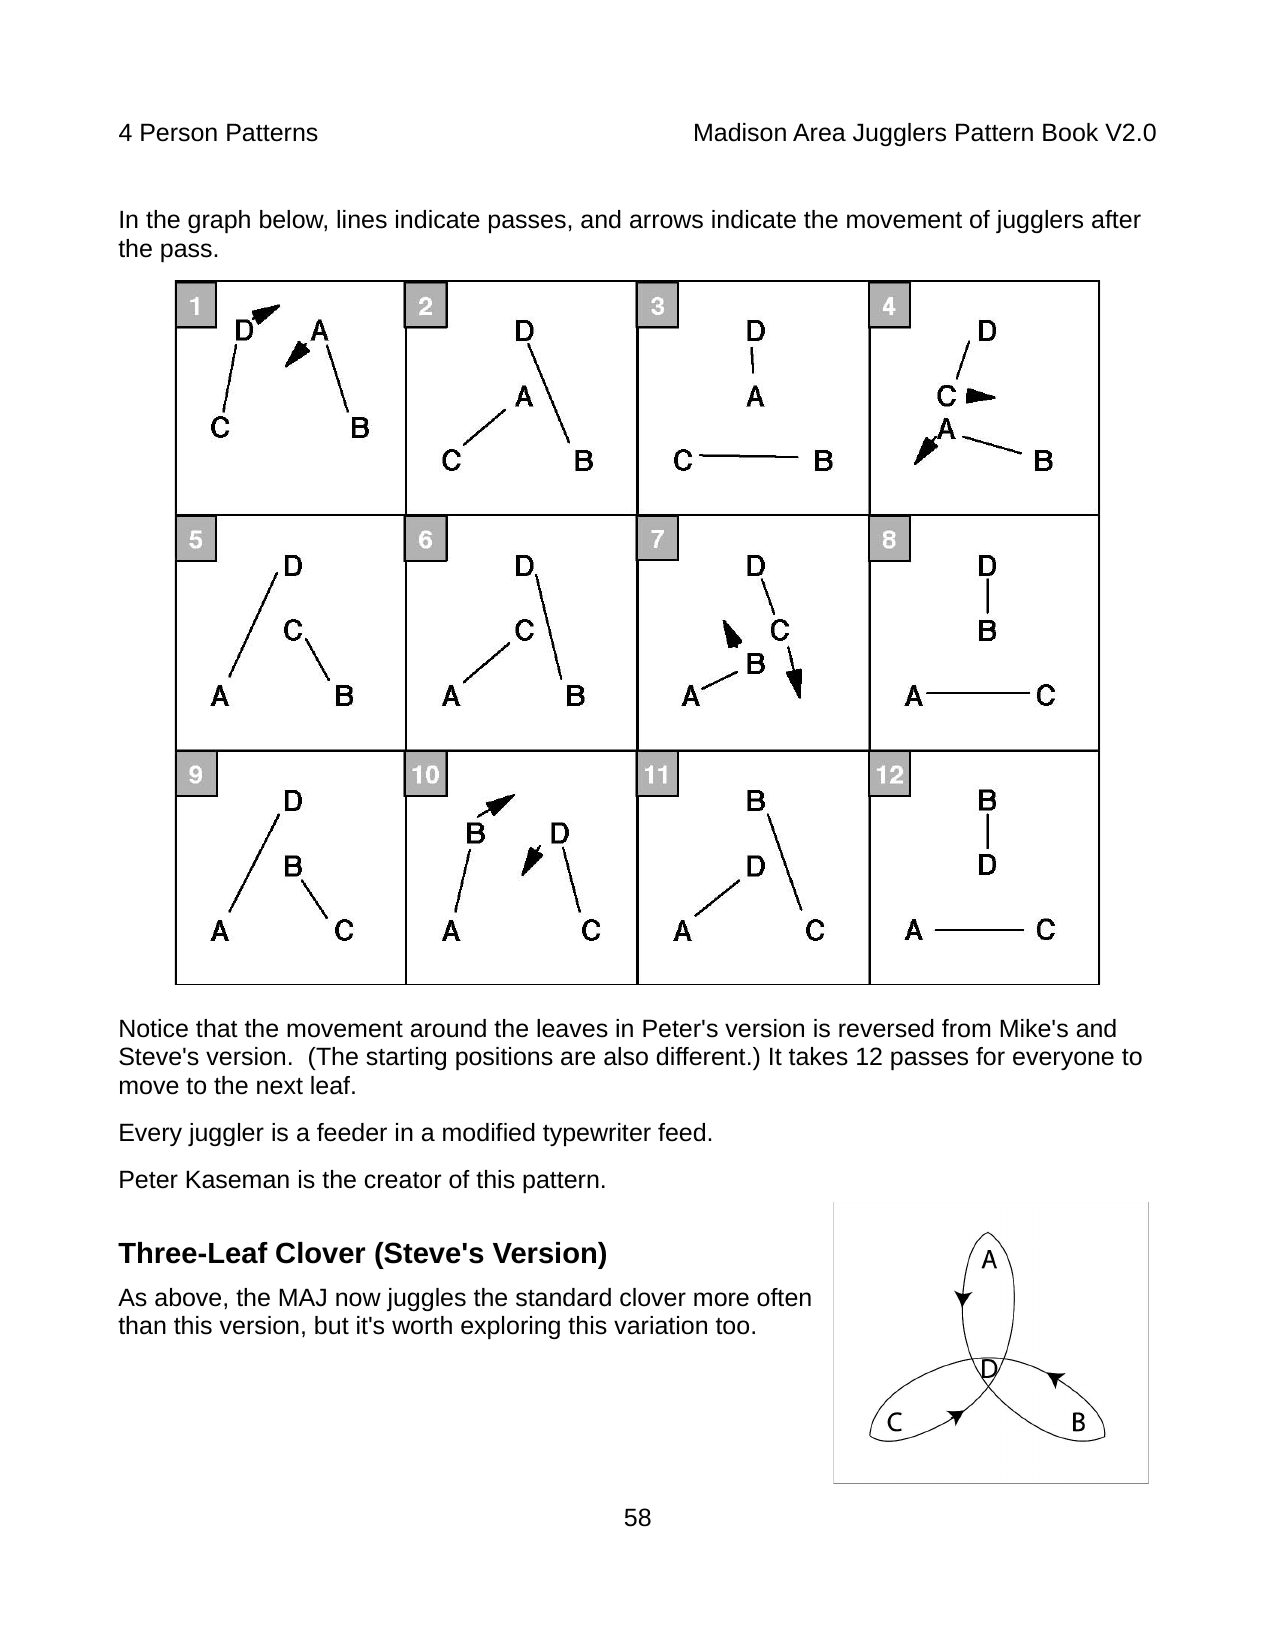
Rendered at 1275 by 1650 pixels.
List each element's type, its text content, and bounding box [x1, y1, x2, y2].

picture [174, 280, 1101, 985]
subtitle Three-Leaf Clover (Steve's Version) [118, 1236, 833, 1270]
text Every juggler is a feeder in a modified typewriter feed. [118, 1118, 1157, 1147]
text In the graph below, lines indicate passes, and arrows indicate the movement of jugglers after the pass. [118, 205, 1157, 263]
text As above, the MAJ now juggles the standard clover more often than this version, but it's worth exploring this variation too. [118, 1282, 833, 1340]
picture [833, 1202, 1149, 1484]
text Notice that the movement around the leaves in Peter's version is reversed from Mike's and Steve's version. (The starting positions are also different.) It takes 12 passes for everyone to move to the next leaf. [118, 1014, 1157, 1100]
text Peter Kaseman is the creator of this pattern. [118, 1165, 1157, 1193]
